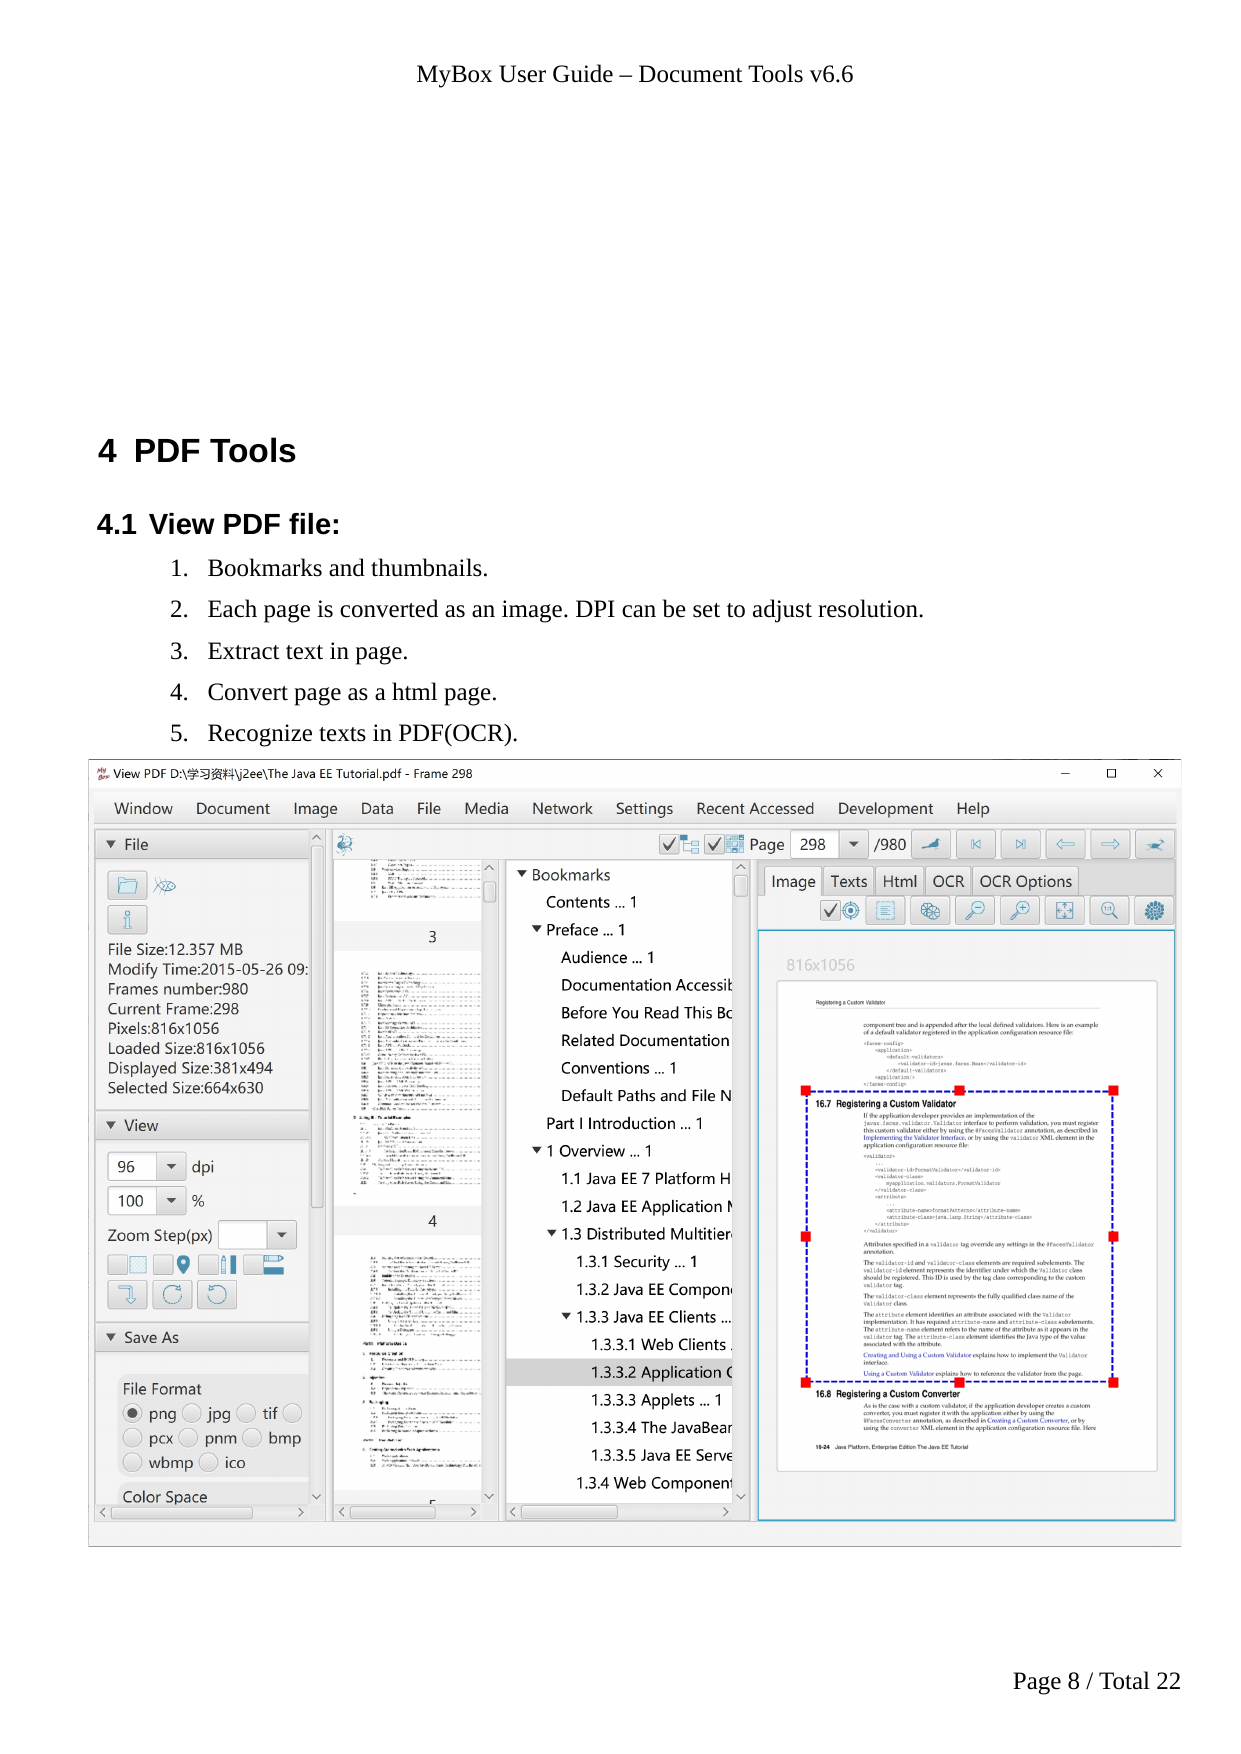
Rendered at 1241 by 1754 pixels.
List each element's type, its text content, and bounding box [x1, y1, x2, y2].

list Bookmarks and thumbnails. [170, 553, 1181, 582]
list Recognize texts in PDF(OCR). [170, 718, 1181, 747]
list Each page is converted as an image. DPI can be set to adjust resolution. [170, 594, 1181, 623]
picture [88, 759, 1182, 1547]
list Extract text in page. [170, 636, 1181, 664]
subtitle View PDF file: [88, 507, 1181, 541]
subtitle PDF Tools [88, 431, 1181, 470]
list Convert page as a html page. [170, 677, 1181, 706]
